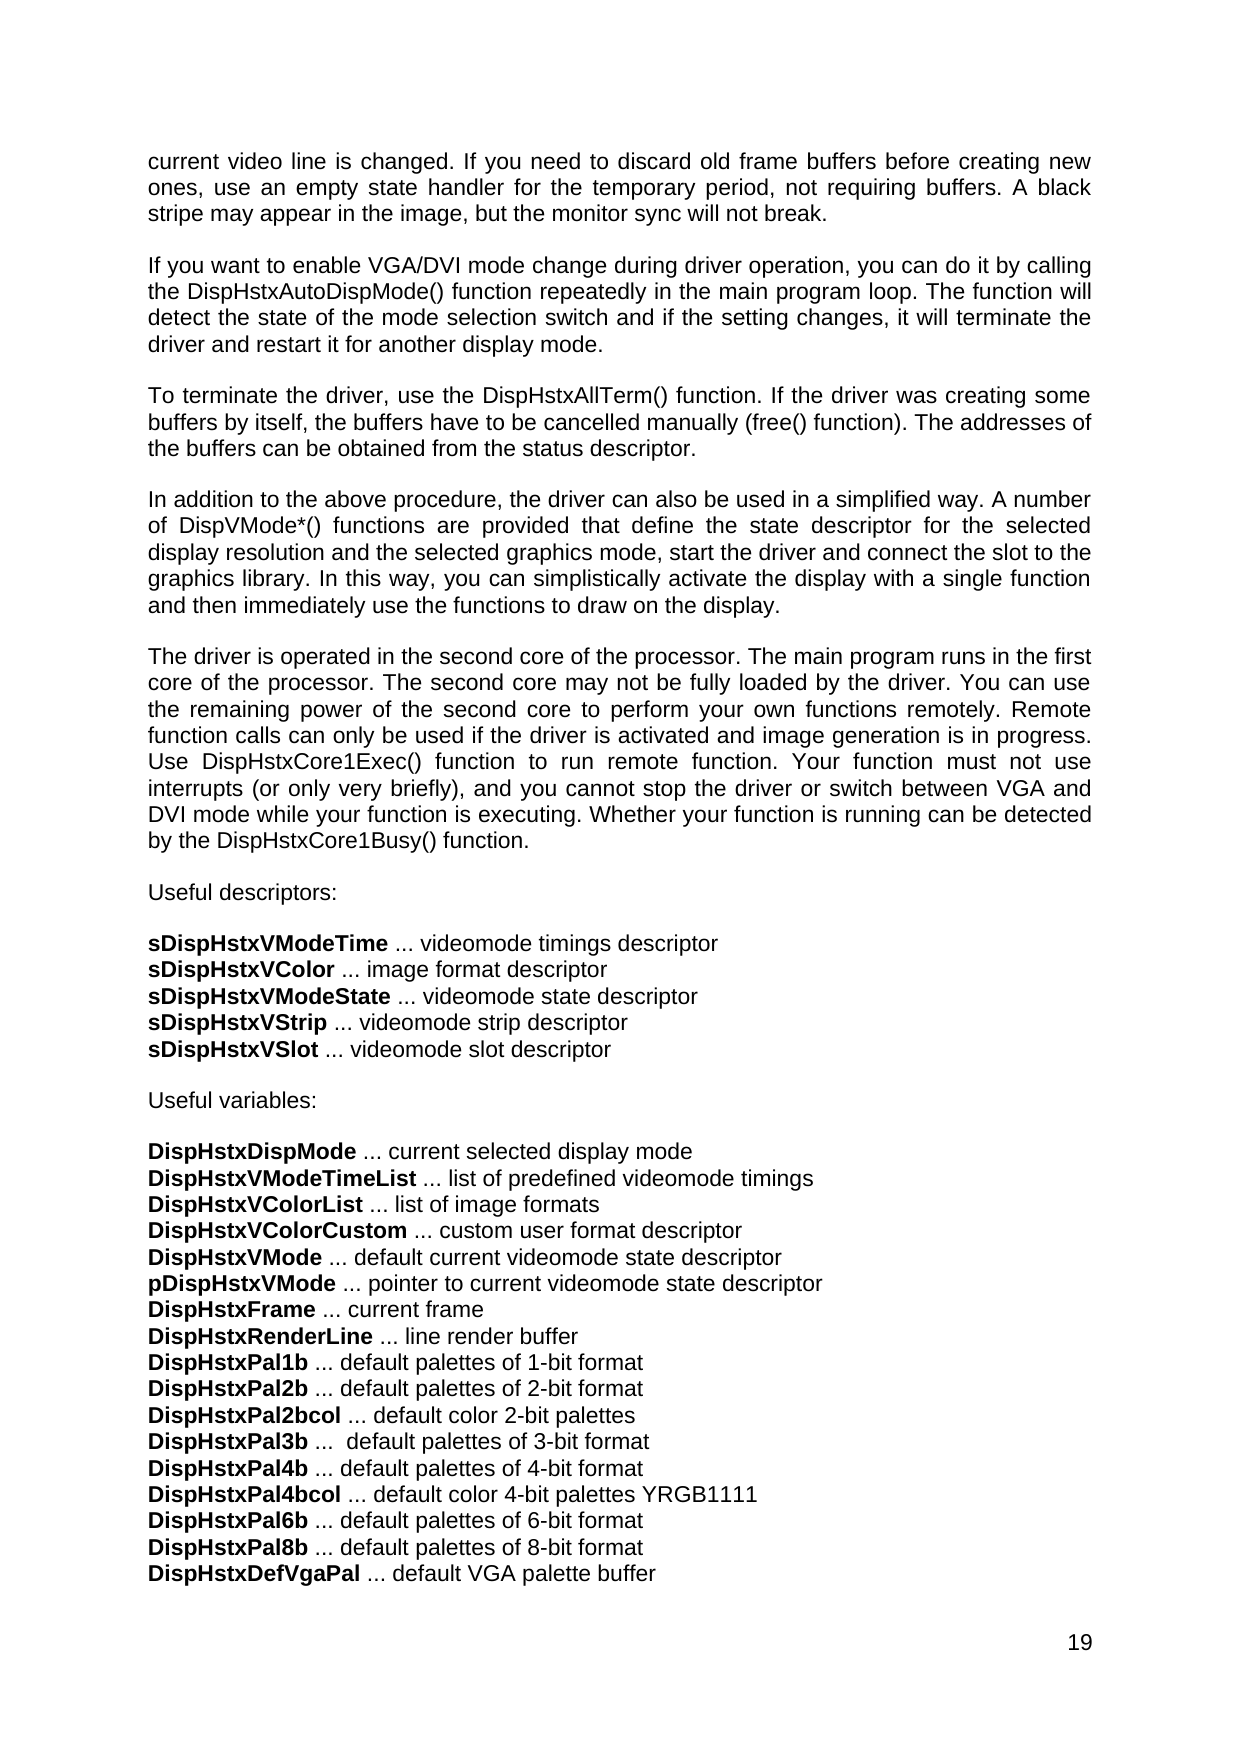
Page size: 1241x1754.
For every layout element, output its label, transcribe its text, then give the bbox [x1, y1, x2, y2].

text sDispHstxVStrip ... videomode strip descriptor [148, 1009, 1093, 1036]
text DispHstxVColorList ... list of image formats [148, 1191, 1093, 1217]
text DispHstxRenderLine ... line render buffer [148, 1323, 1093, 1349]
text DispHstxPal3b ... default palettes of 3-bit format [148, 1428, 1093, 1454]
text In addition to the above procedure, the driver can also be used in a simplified way. A number of DispVMode*() functions are provided that define the state descriptor for the selected display resolution and the selected graphics mode, start the driver and connect the slot to the graphics library. In this way, you can simplistically activate the display with a single function and then immediately use the functions to draw on the display. [148, 486, 1093, 618]
text DispHstxPal4b ... default palettes of 4-bit format [148, 1454, 1093, 1481]
text sDispHstxVModeState ... videomode state descriptor [148, 983, 1093, 1009]
text DispHstxPal2bcol ... default color 2-bit palettes [148, 1402, 1093, 1428]
text If you want to enable VGA/DVI mode change during driver operation, you can do it by calling the DispHstxAutoDispMode() function repeatedly in the main program loop. The function will detect the state of the mode selection switch and if the setting changes, it will terminate the driver and restart it for another display mode. [148, 252, 1093, 357]
text pDispHstxVMode ... pointer to current videomode state descriptor [148, 1270, 1093, 1296]
text DispHstxDefVgaPal ... default VGA palette buffer [148, 1560, 1093, 1586]
text DispHstxPal8b ... default palettes of 8-bit format [148, 1533, 1093, 1560]
text DispHstxDispMode ... current selected display mode [148, 1138, 1093, 1164]
text The driver is operated in the second core of the processor. The main program runs in the first core of the processor. The second core may not be fully loaded by the driver. You can use the remaining power of the second core to perform your own functions remotely. Remote function calls can only be used if the driver is activated and image generation is in progress. Use DispHstxCore1Exec() function to run remote function. Your function must not use interrupts (or only very briefly), and you cannot stop the driver or switch between VGA and DVI mode while your function is executing. Whether your function is running can be detected by the DispHstxCore1Busy() function. [148, 643, 1093, 854]
text DispHstxPal1b ... default palettes of 1-bit format [148, 1349, 1093, 1375]
text DispHstxPal2b ... default palettes of 2-bit format [148, 1375, 1093, 1402]
text DispHstxVColorCustom ... custom user format descriptor [148, 1217, 1093, 1244]
text sDispHstxVSlot ... videomode slot descriptor [148, 1036, 1093, 1062]
text To terminate the driver, use the DispHstxAllTerm() function. If the driver was creating some buffers by itself, the buffers have to be cancelled manually (free() function). The addresses of the buffers can be obtained from the status descriptor. [148, 382, 1093, 461]
text DispHstxFrame ... current frame [148, 1296, 1093, 1323]
text DispHstxPal4bcol ... default color 4-bit palettes YRGB1111 [148, 1481, 1093, 1507]
text DispHstxVModeTimeList ... list of predefined videomode timings [148, 1164, 1093, 1191]
text current video line is changed. If you need to discard old frame buffers before creating new ones, use an empty state handler for the temporary period, not requiring buffers. A black stripe may appear in the image, but the monitor sync will not break. [148, 148, 1093, 227]
text sDispHstxVModeTime ... videomode timings descriptor [148, 930, 1093, 956]
text DispHstxPal6b ... default palettes of 6-bit format [148, 1507, 1093, 1533]
text sDispHstxVColor ... image format descriptor [148, 956, 1093, 983]
text Useful descriptors: [148, 879, 1093, 905]
text Useful variables: [148, 1087, 1093, 1113]
text DispHstxVMode ... default current videomode state descriptor [148, 1244, 1093, 1270]
